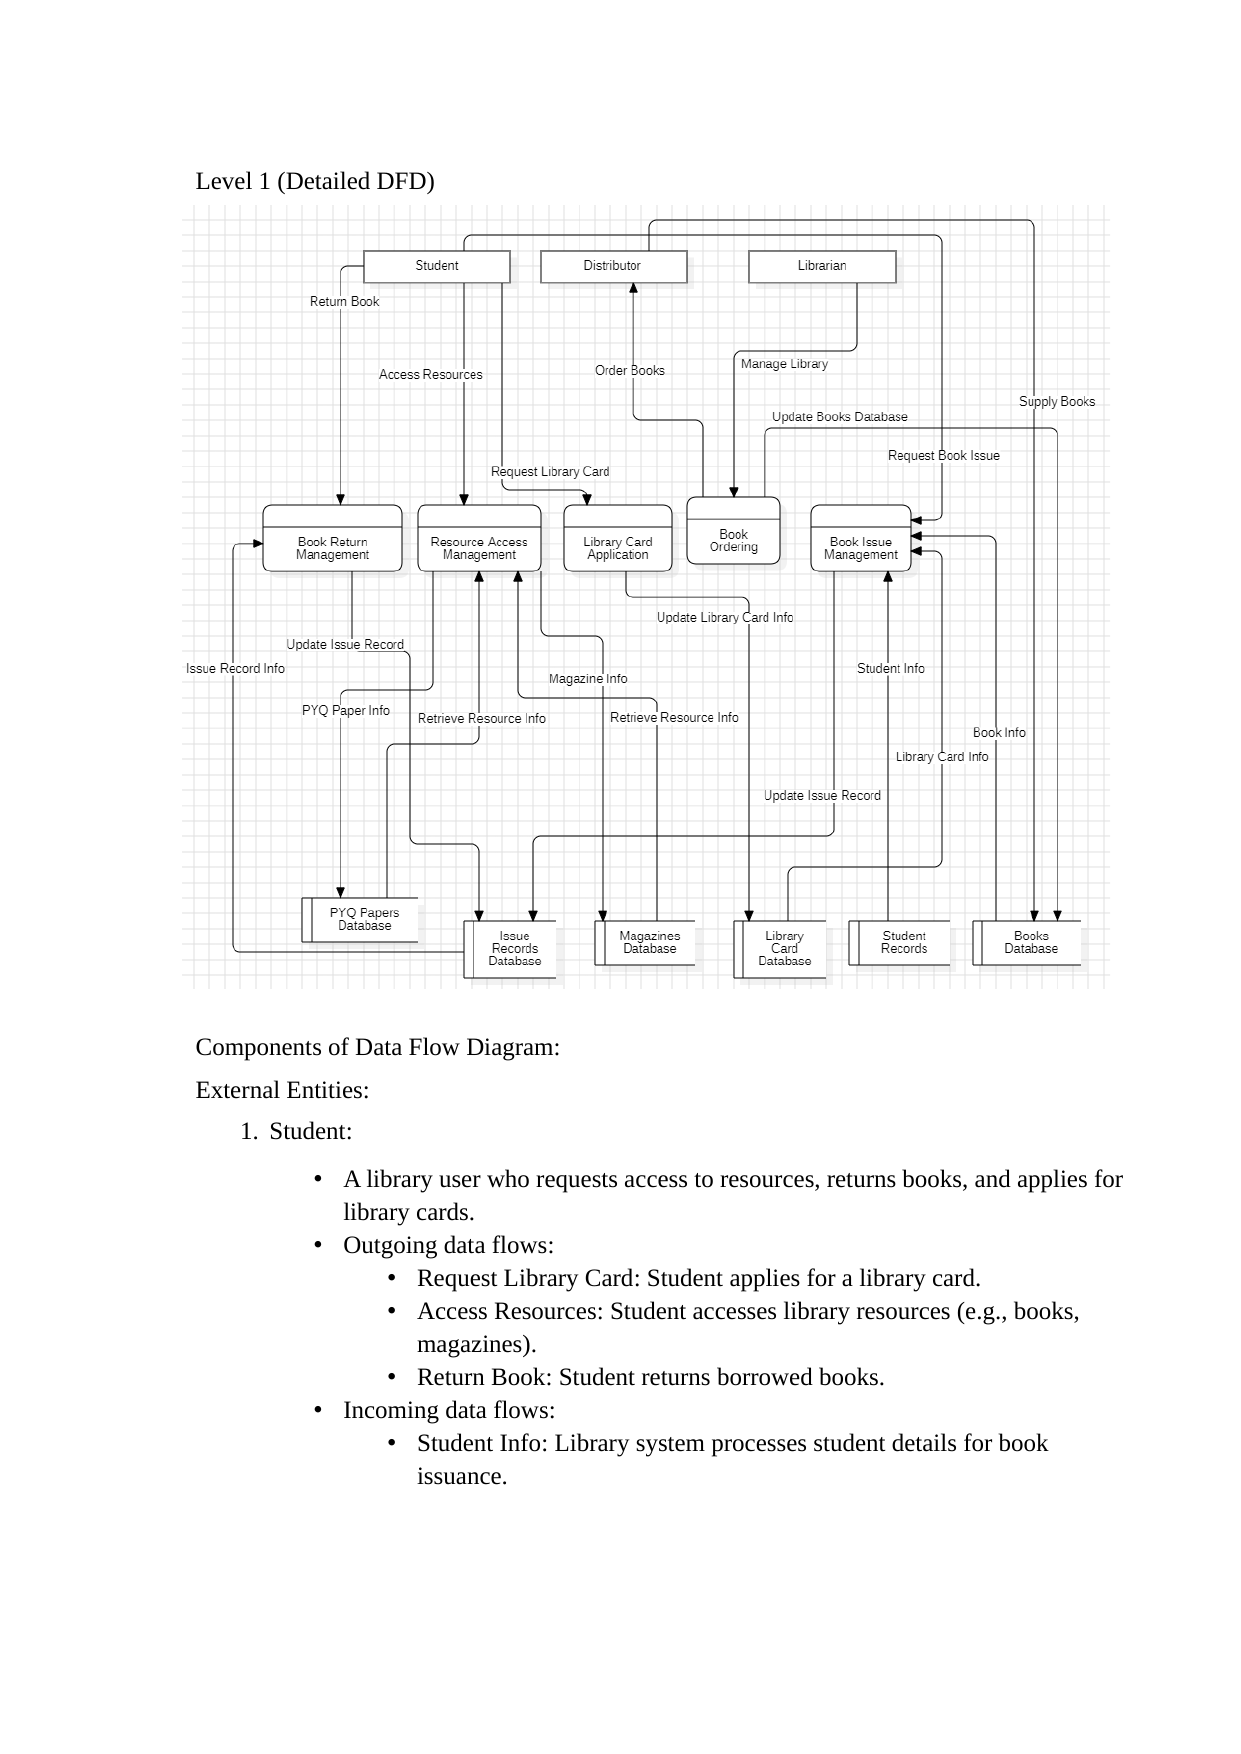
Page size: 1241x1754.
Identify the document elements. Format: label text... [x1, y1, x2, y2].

subtitle Components of Data Flow Diagram: [195, 1032, 1123, 1060]
list Student: [240, 1116, 1123, 1145]
picture [182, 205, 1110, 989]
list Incoming data flows: [313, 1395, 1123, 1424]
list Student Info: Library system processes student details for book issuance. [387, 1428, 1123, 1490]
list Outgoing data flows: [313, 1230, 1123, 1259]
list Request Library Card: Student applies for a library card. [387, 1263, 1123, 1292]
text Level 1 (Detailed DFD) [195, 166, 1123, 194]
list Return Book: Student returns borrowed books. [387, 1362, 1123, 1391]
subtitle External Entities: [195, 1075, 1123, 1104]
list Access Resources: Student accesses library resources (e.g., books, magazines). [387, 1296, 1123, 1358]
list A library user who requests access to resources, returns books, and applies for library cards. [313, 1164, 1123, 1226]
